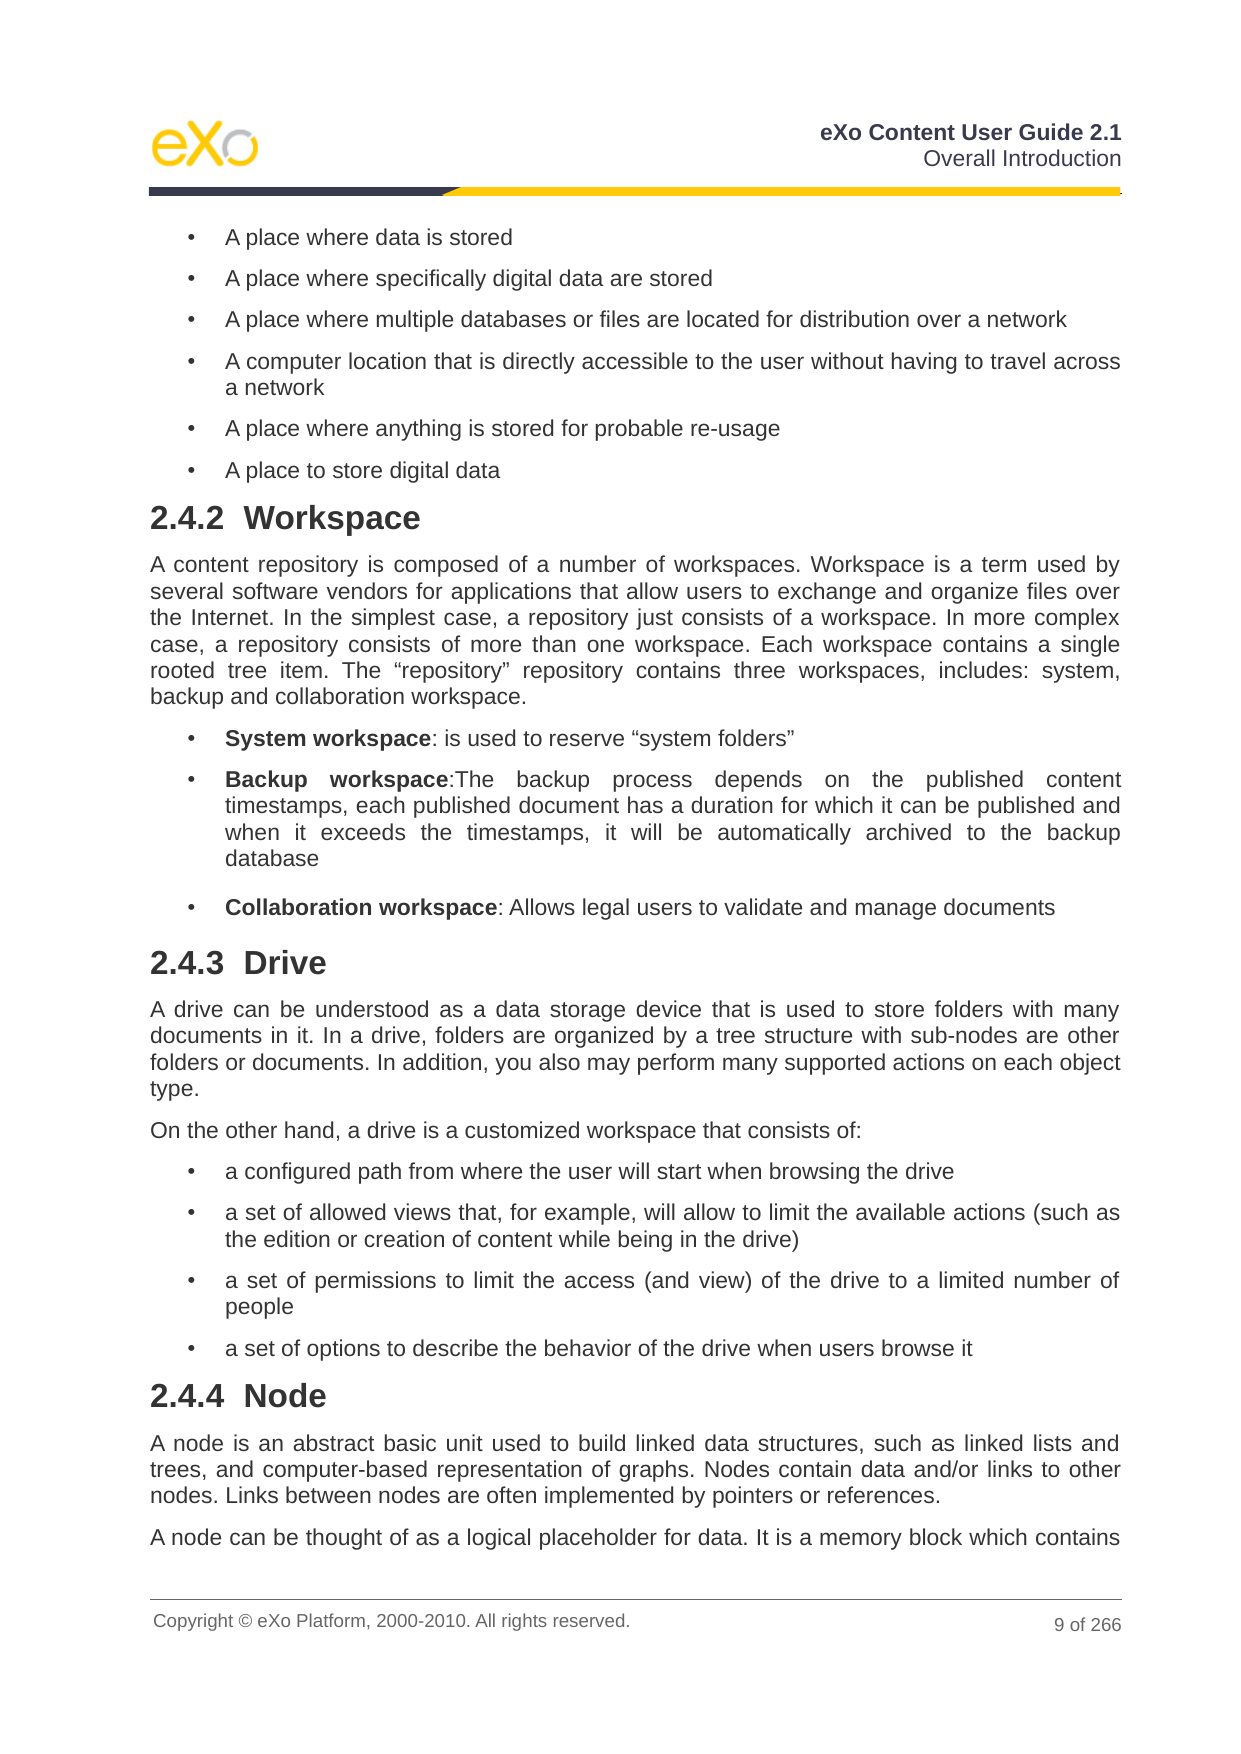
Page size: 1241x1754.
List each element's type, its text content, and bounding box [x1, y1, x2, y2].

list a configured path from where the user will start when browsing the drive [187, 1158, 1122, 1184]
list A place to store digital data [187, 457, 1122, 483]
list Backup workspace:The backup process depends on the published content timestamps, each published document has a duration for which it can be published and when it exceeds the timestamps, it will be automatically archived to the backup database [187, 766, 1122, 871]
text A content repository is composed of a number of workspaces. Workspace is a term used by several software vendors for applications that allow users to exchange and organize files over the Internet. In the simplest case, a repository just consists of a workspace. In more complex case, a repository consists of more than one workspace. Each workspace contains a single rooted tree item. The “repository” repository contains three workspaces, includes: system, backup and collaboration workspace. [150, 551, 1122, 709]
list a set of options to describe the behavior of the drive when users browse it [187, 1335, 1122, 1361]
list Collaboration workspace: Allows legal users to validate and manage documents [187, 894, 1122, 920]
picture [152, 120, 259, 167]
text A node is an abstract basic unit used to build linked data structures, such as linked lists and trees, and computer-based representation of graphs. Nodes contain data and/or links to other nodes. Links between nodes are often implemented by pointers or references. [150, 1429, 1122, 1508]
text A drive can be understood as a data storage device that is used to store folders with many documents in it. In a drive, folders are organized by a tree structure with sub-nodes are other folders or documents. In addition, you also may perform many supported actions on each object type. [150, 996, 1122, 1102]
subtitle Workspace [150, 498, 1122, 536]
picture [148, 187, 1121, 196]
list System workspace: is used to reserve “system folders” [187, 724, 1122, 751]
subtitle Drive [150, 943, 1122, 981]
list A computer location that is directly accessible to the user without having to travel across a network [187, 348, 1122, 400]
list A place where anything is stored for probable re-usage [187, 415, 1122, 442]
list A place where specifically digital data are stored [187, 265, 1122, 291]
list a set of permissions to limit the access (and view) of the drive to a limited number of people [187, 1267, 1122, 1320]
text A node can be thought of as a logical placeholder for data. It is a memory block which contains [150, 1523, 1122, 1550]
subtitle Node [150, 1376, 1122, 1414]
list A place where data is stored [187, 223, 1122, 250]
text On the other hand, a drive is a customized workspace that consists of: [150, 1117, 1122, 1143]
list a set of allowed views that, for example, will allow to limit the available actions (such as the edition or creation of content while being in the drive) [187, 1199, 1122, 1252]
list A place where multiple databases or files are located for distribution over a network [187, 306, 1122, 333]
